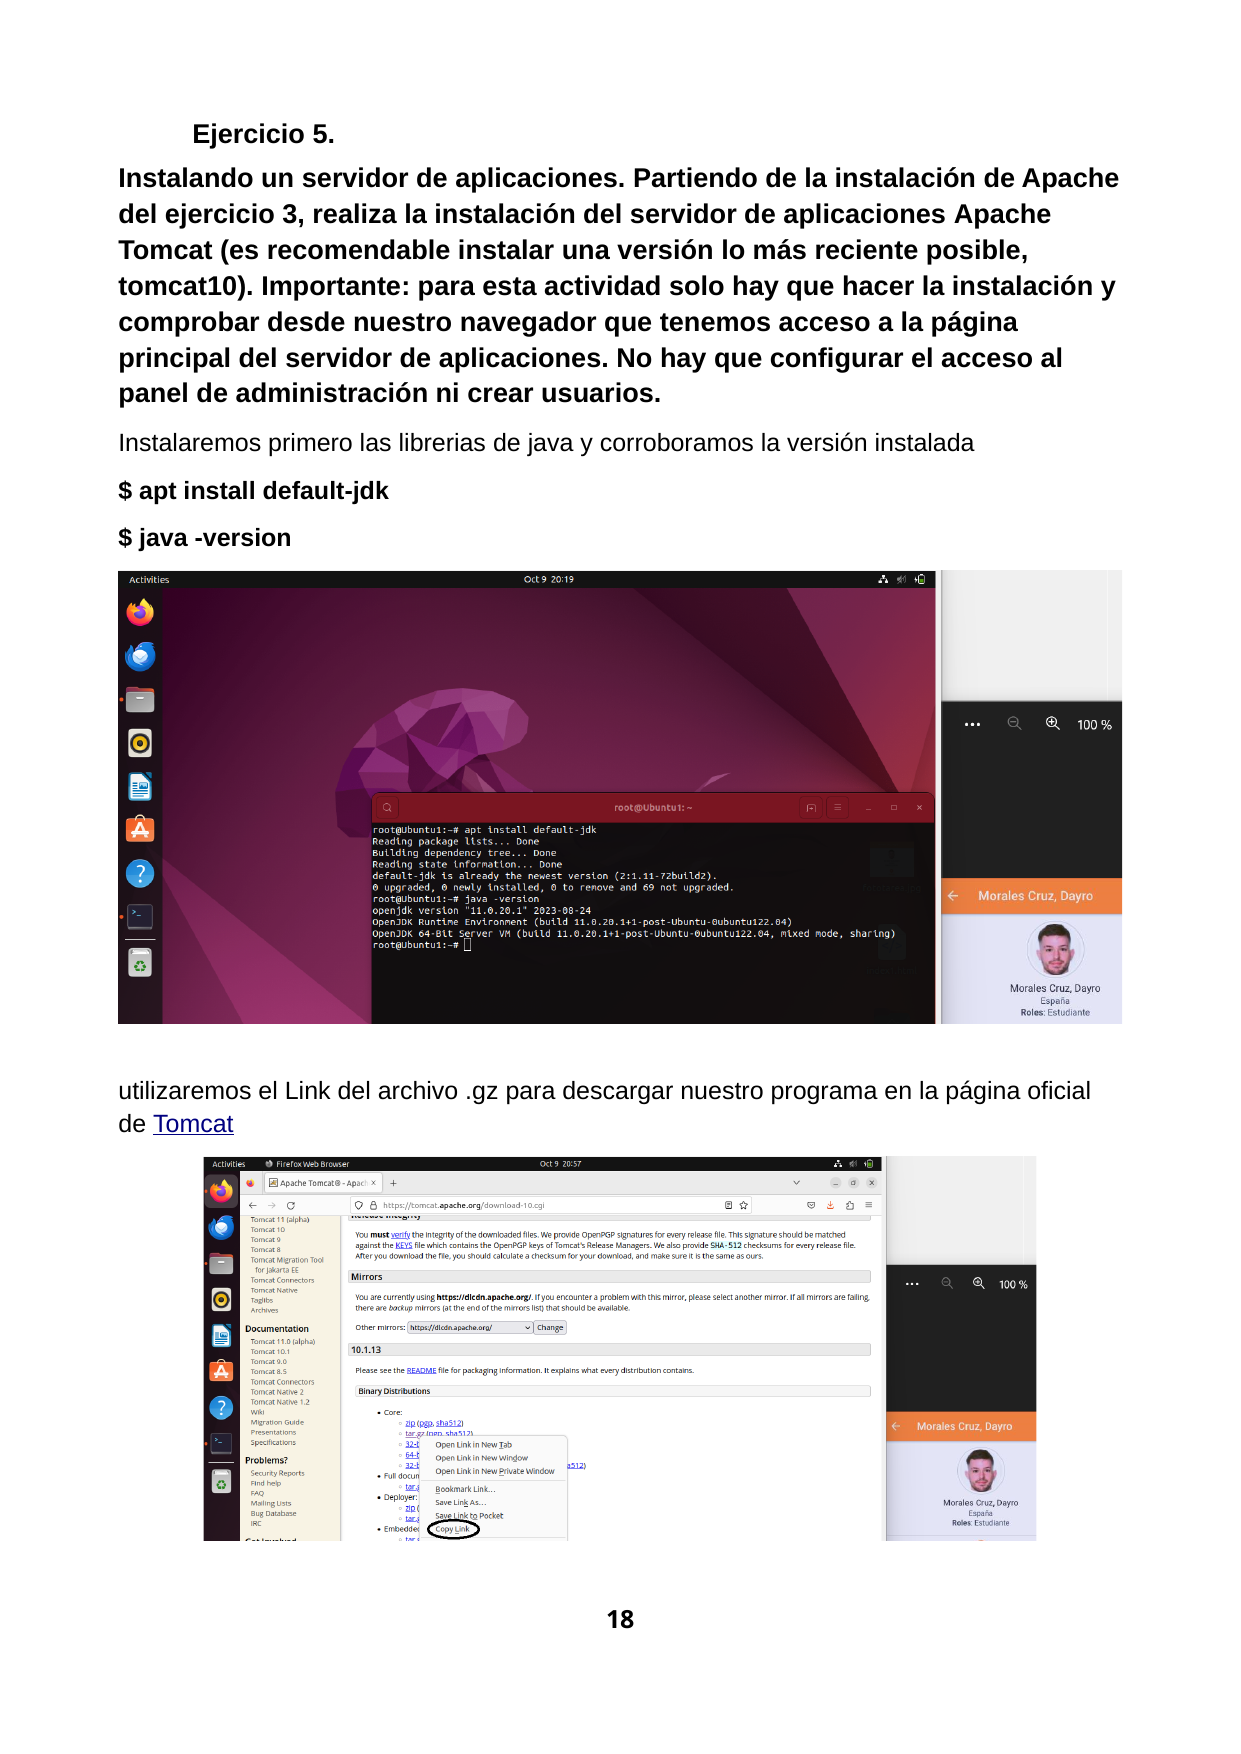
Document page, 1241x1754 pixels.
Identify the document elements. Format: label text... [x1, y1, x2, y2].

text Instalaremos primero las librerias de java y corroboramos la versión instalada [118, 428, 1122, 457]
picture [203, 1156, 1037, 1541]
text $ java -version [118, 523, 1122, 552]
subtitle Ejercicio 5. [118, 118, 1122, 149]
text $ apt install default-jdk [118, 476, 1122, 504]
text utilizaremos el Link del archivo .gz para descargar nuestro programa en la página oficial de Tomcat [118, 1076, 1122, 1137]
text Instalando un servidor de aplicaciones. Partiendo de la instalación de Apache del ejercicio 3, realiza la instalación del servidor de aplicaciones Apache Tomcat (es recomendable instalar una versión lo más reciente posible, tomcat10). Importante: para esta actividad solo hay que hacer la instalación y comprobar desde nuestro navegador que tenemos acceso a la página principal del servidor de aplicaciones. No hay que configurar el acceso al panel de administración ni crear usuarios. [118, 162, 1122, 409]
picture [118, 570, 1123, 1024]
